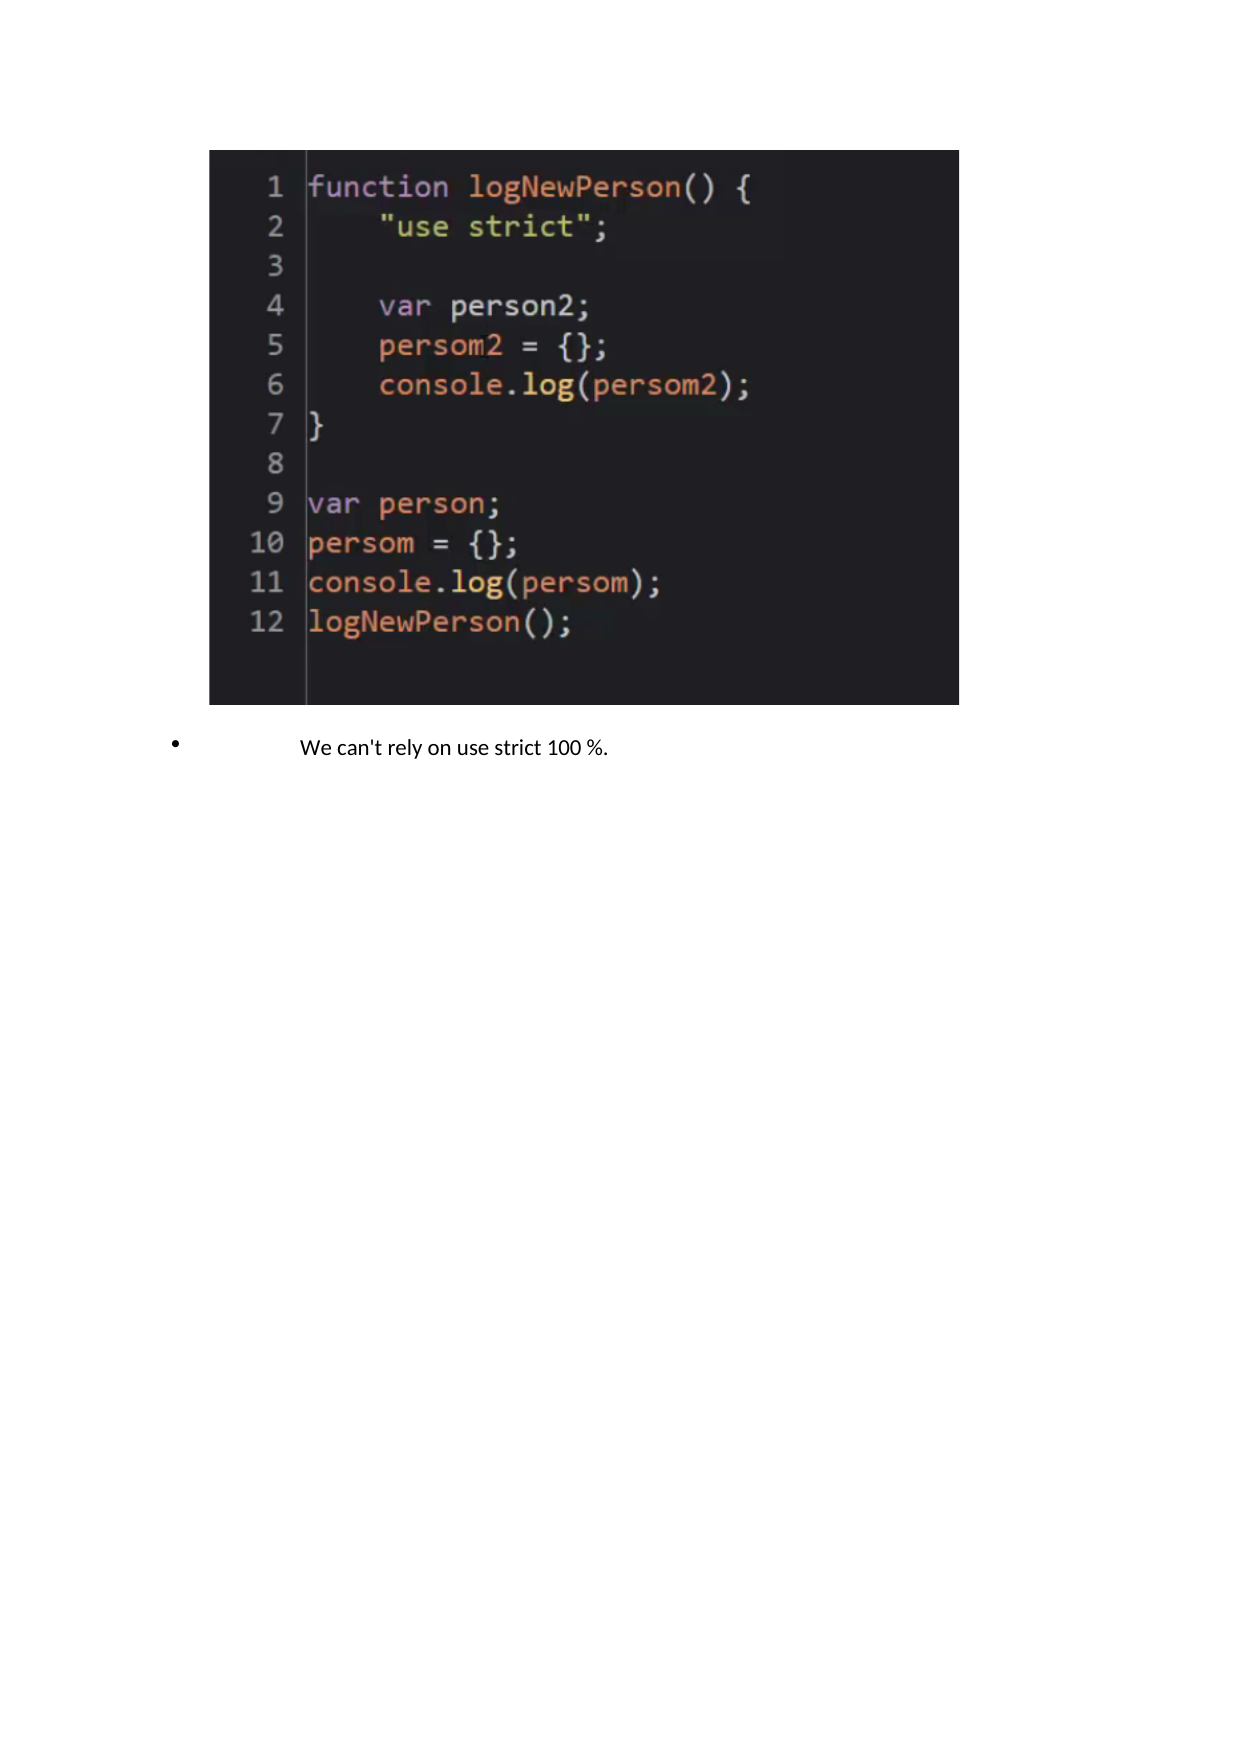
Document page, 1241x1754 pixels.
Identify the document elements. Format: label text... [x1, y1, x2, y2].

list We can't rely on use strict 100 %. [172, 733, 1090, 761]
picture [209, 150, 960, 705]
